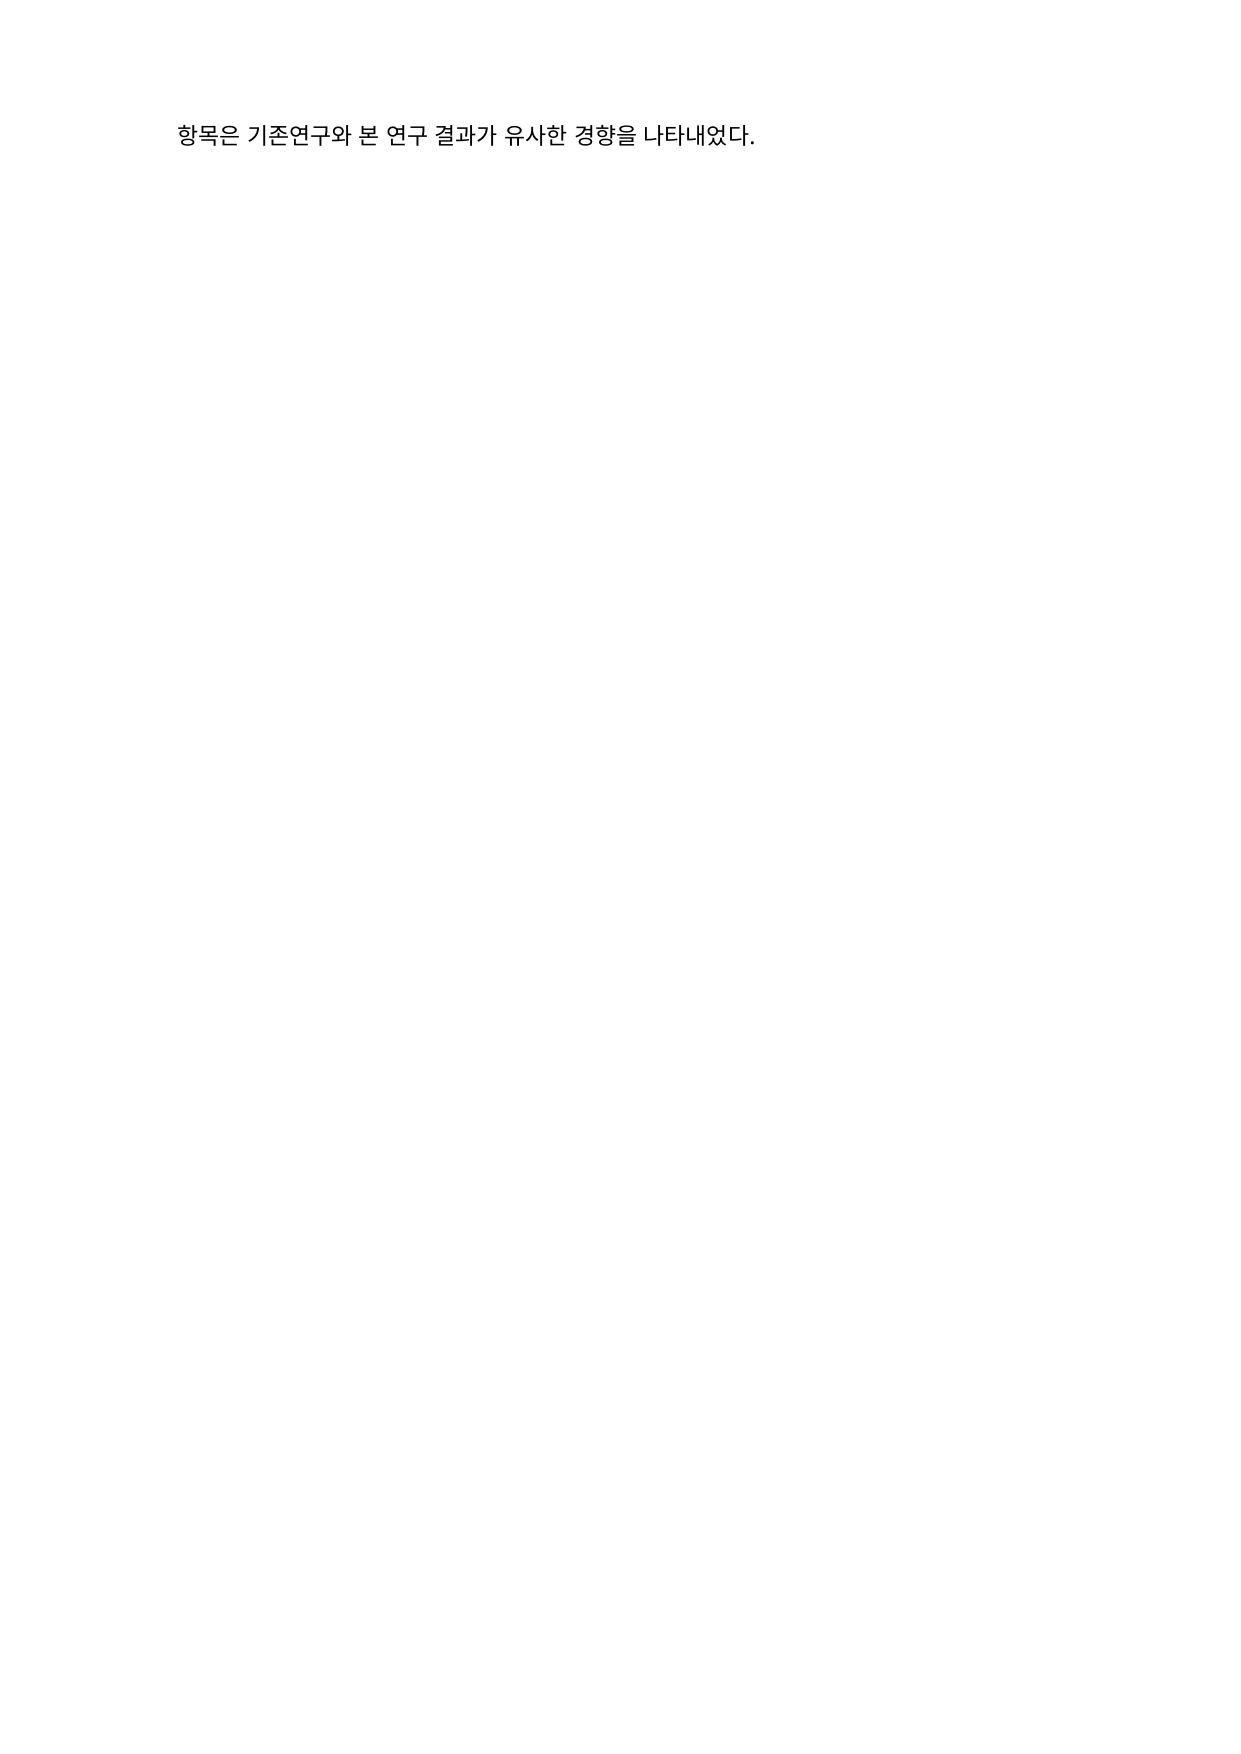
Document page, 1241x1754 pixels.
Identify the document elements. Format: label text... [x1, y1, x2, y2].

text 항목은 기존연구와 본 연구 결과가 유사한 경향을 나타내었다. [177, 118, 1063, 151]
